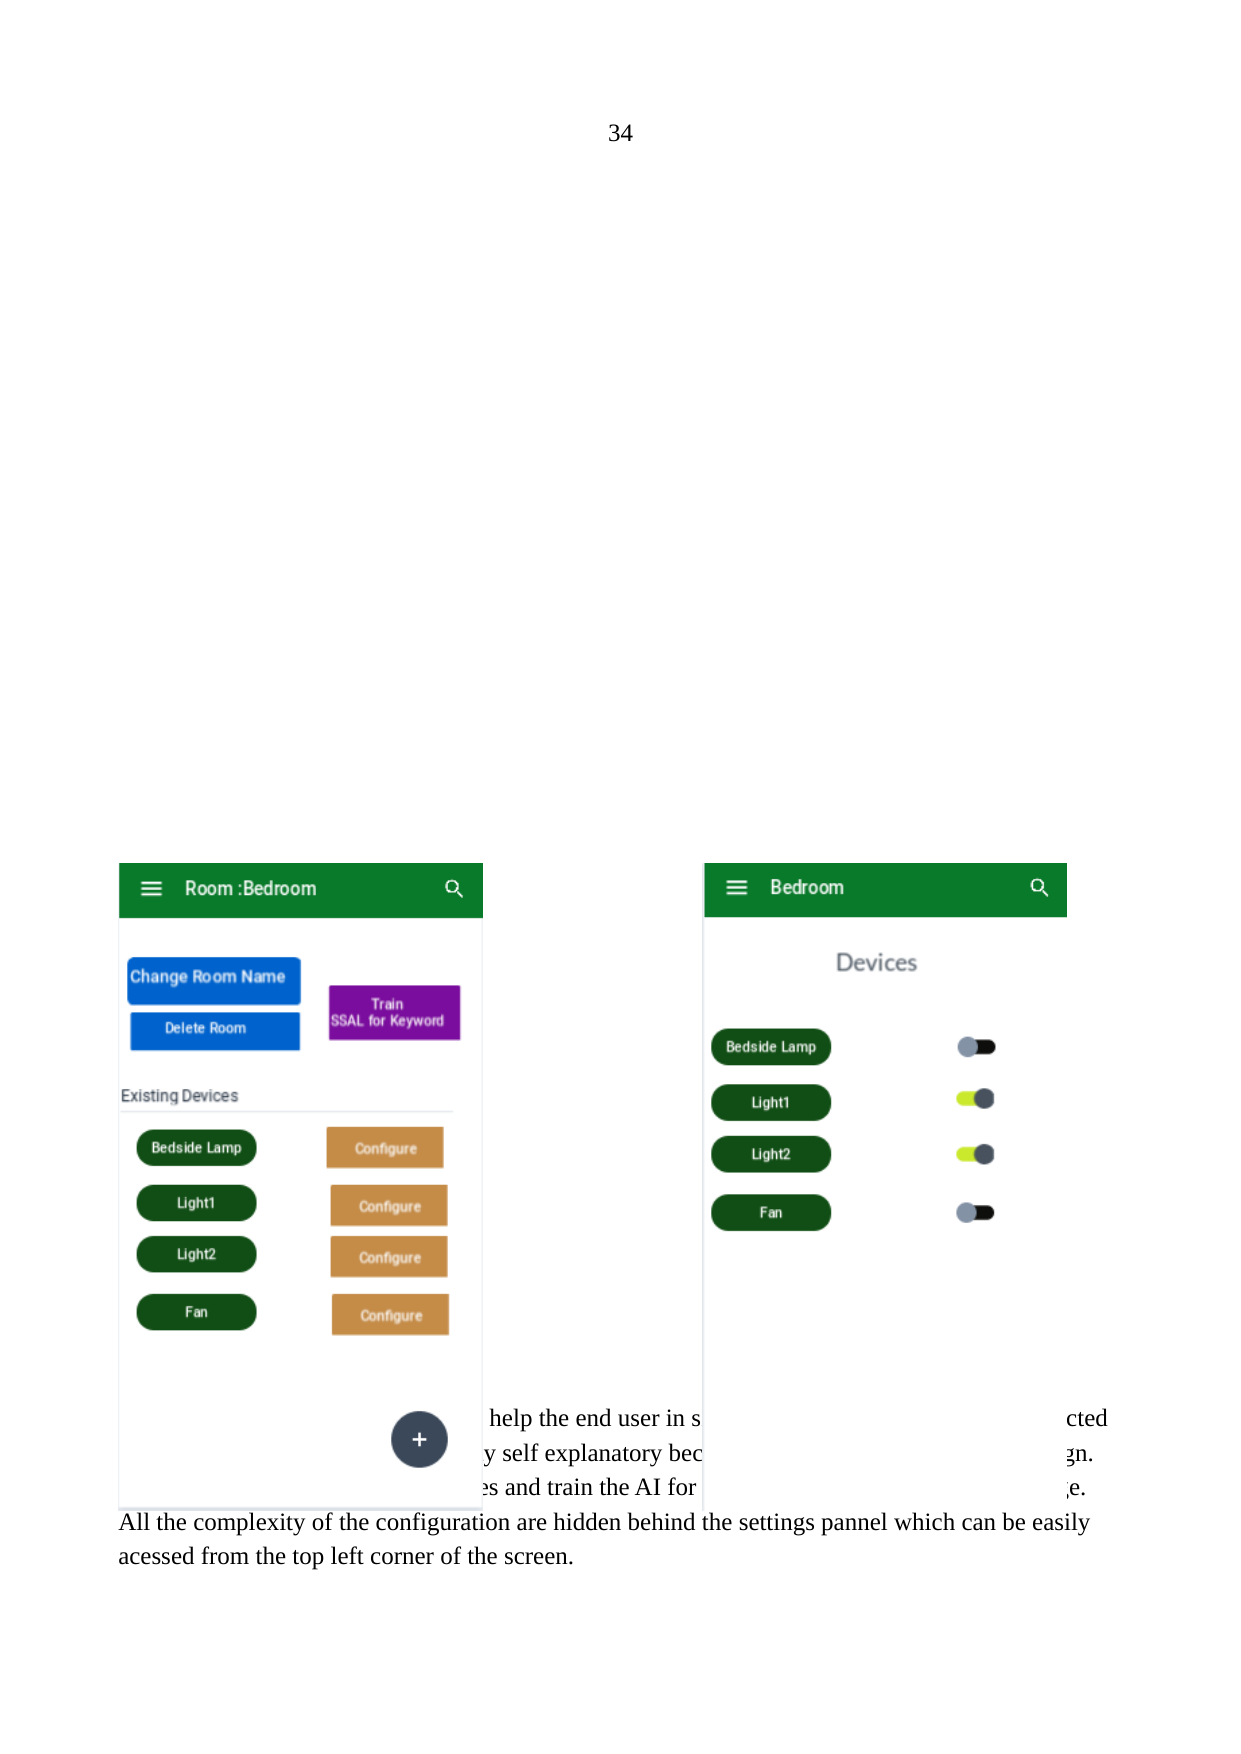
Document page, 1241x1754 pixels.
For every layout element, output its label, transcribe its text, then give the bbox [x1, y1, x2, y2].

picture [702, 863, 1067, 1511]
text An android application can certainly help the end user in simply configuring the devices connected to the network. The Interface is pretty self explanatory because we went for an ergonomic design. Users can add new rooms and devices and train the AI for keyword identification from one page. All the complexity of the configuration are hidden behind the settings pannel which can be easily acessed from the top left corner of the screen. [118, 1403, 1122, 1570]
picture [118, 863, 483, 1511]
